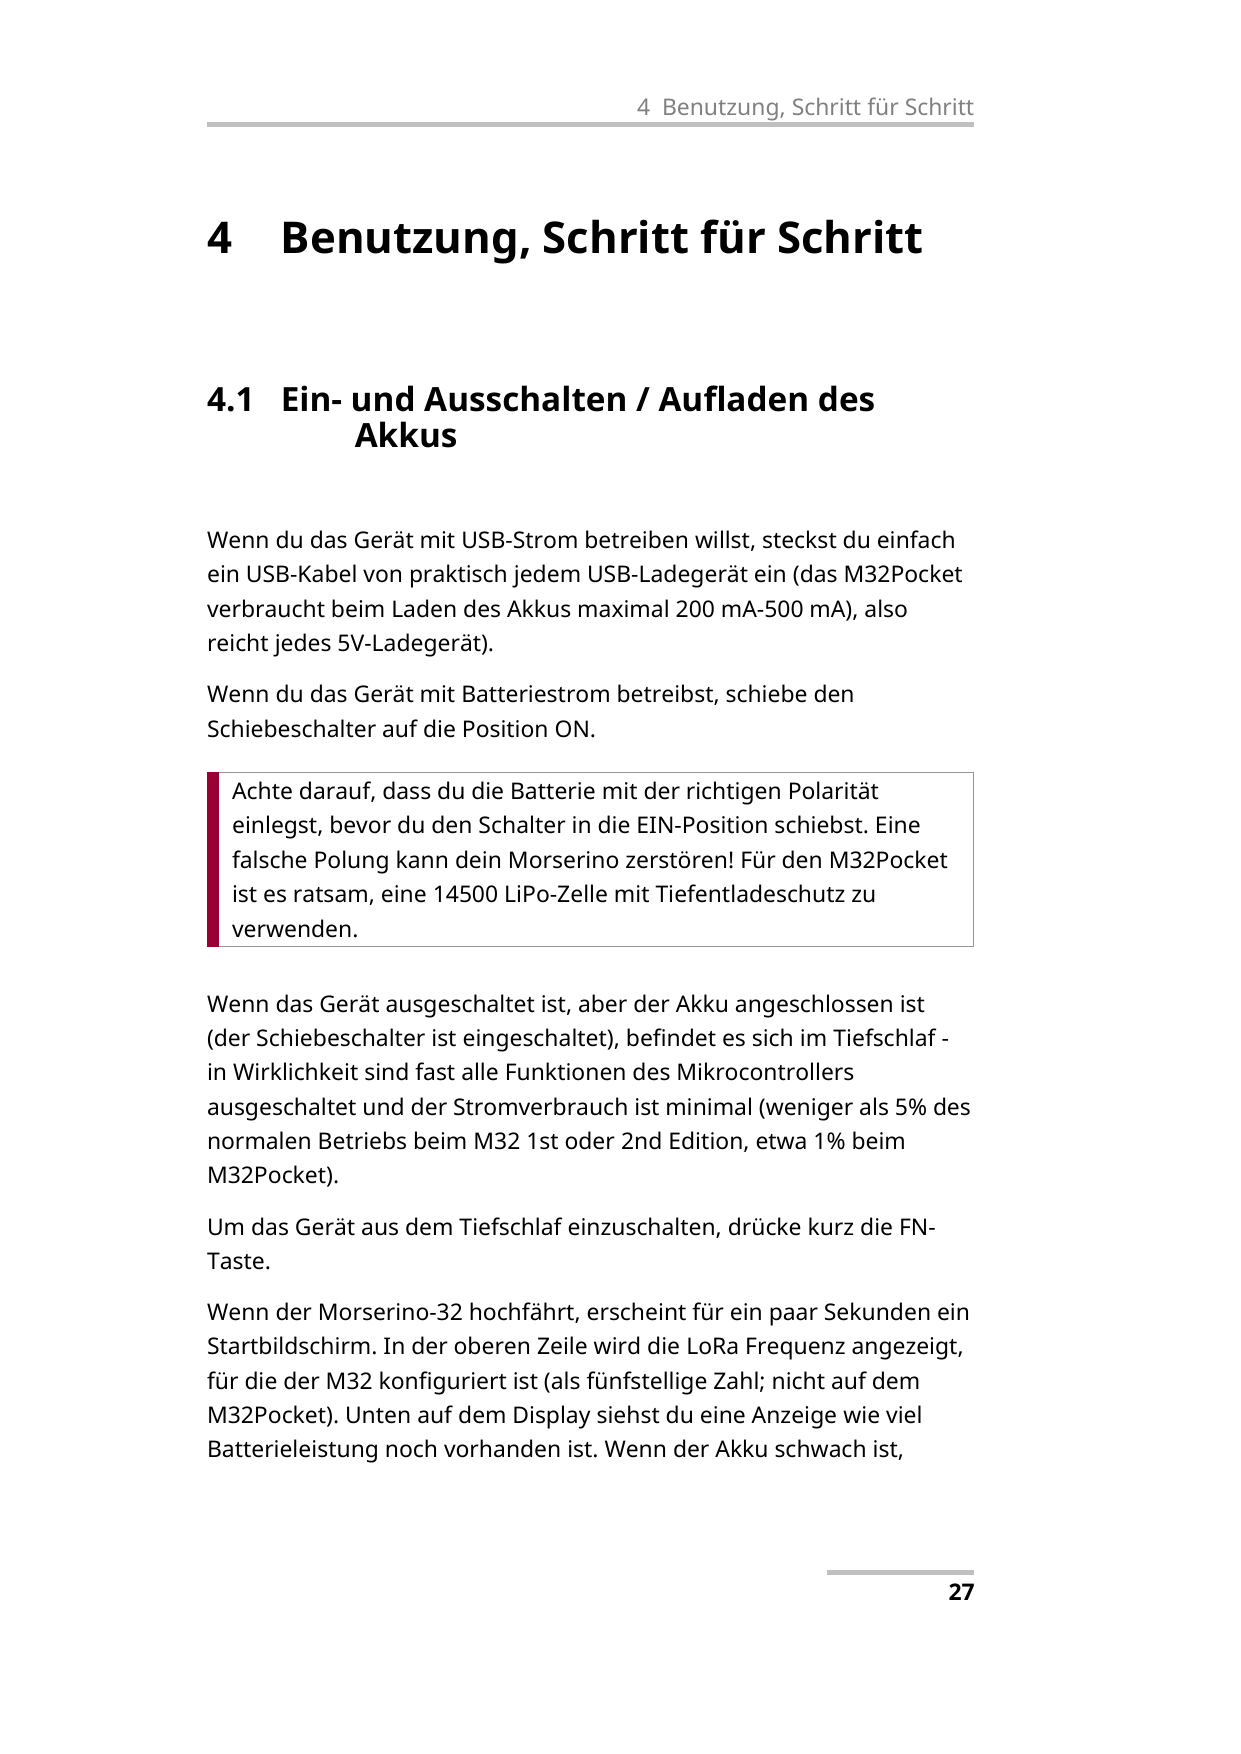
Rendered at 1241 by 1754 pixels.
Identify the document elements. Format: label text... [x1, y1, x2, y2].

subtitle Benutzung, Schritt für Schritt [207, 207, 974, 266]
text Wenn das Gerät ausgeschaltet ist, aber der Akku angeschlossen ist (der Schiebeschalter ist eingeschaltet), befindet es sich im Tiefschlaf - in Wirklichkeit sind fast alle Funktionen des Mikrocontrollers ausgeschaltet und der Stromverbrauch ist minimal (weniger als 5% des normalen Betriebs beim M32 1st oder 2nd Edition, etwa 1% beim M32Pocket). [207, 988, 974, 1191]
text Wenn der Morserino-32 hochfährt, erscheint für ein paar Sekunden ein Startbildschirm. In der oberen Zeile wird die LoRa Frequenz angezeigt, für die der M32 konfiguriert ist (als fünfstellige Zahl; nicht auf dem M32Pocket). Unten auf dem Display siehst du eine Anzeige wie viel Batterieleistung noch vorhanden ist. Wenn der Akku schwach ist, [207, 1296, 974, 1465]
text Um das Gerät aus dem Tiefschlaf einzuschalten, drücke kurz die FN-Taste. [207, 1211, 974, 1276]
text Achte darauf, dass du die Batterie mit der richtigen Polarität einlegst, bevor du den Schalter in die EIN-Position schiebst. Eine falsche Polung kann dein Morserino zerstören! Für den M32Pocket ist es ratsam, eine 14500 LiPo-Zelle mit Tiefentladeschutz zu verwenden. [219, 773, 973, 946]
text Wenn du das Gerät mit Batteriestrom betreibst, schiebe den Schiebeschalter auf die Position ON. [207, 678, 974, 744]
text Wenn du das Gerät mit USB-Strom betreiben willst, steckst du einfach ein USB-Kabel von praktisch jedem USB-Ladegerät ein (das M32Pocket verbraucht beim Laden des Akkus maximal 200 mA-500 mA), also reicht jedes 5V-Ladegerät). [207, 524, 974, 658]
subtitle Ein- und Ausschalten / Aufladen des Akkus [207, 375, 974, 457]
